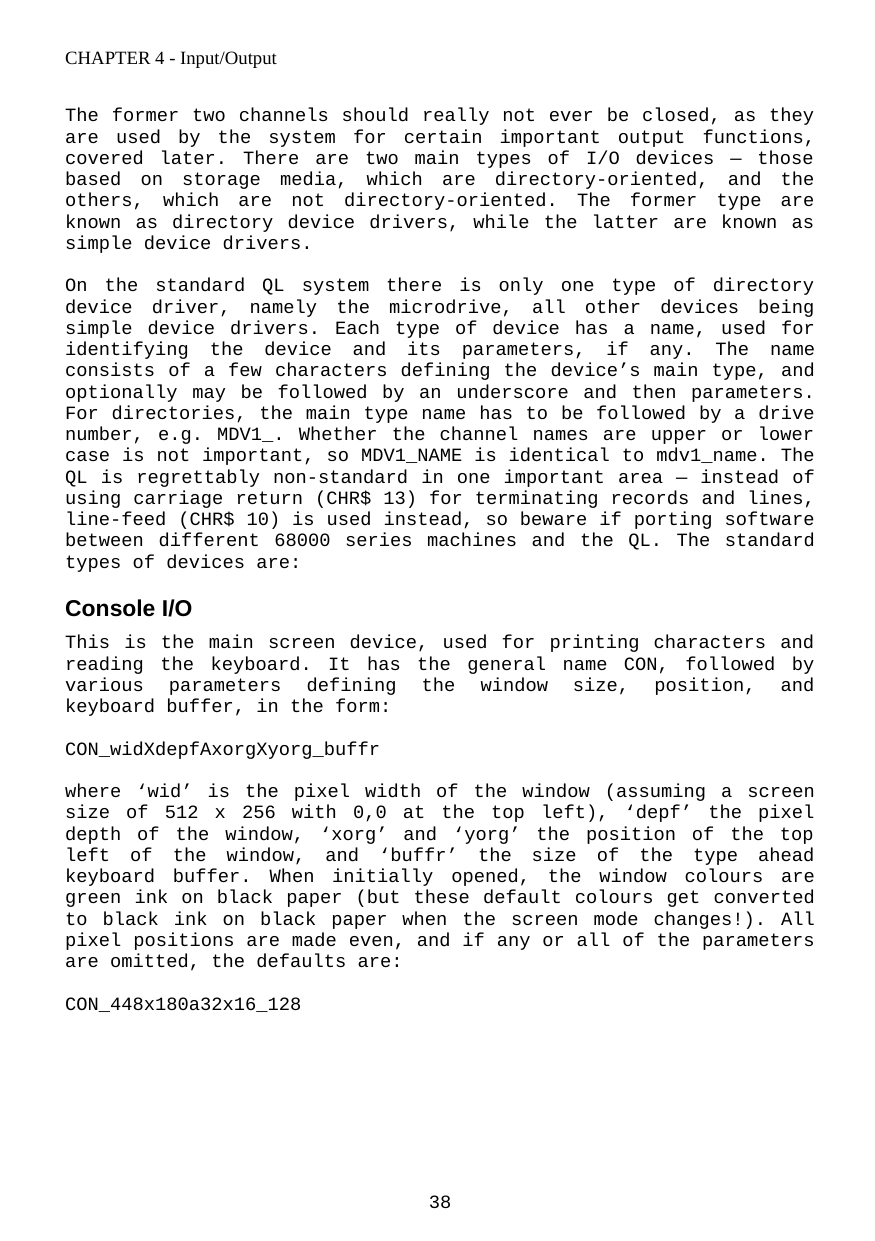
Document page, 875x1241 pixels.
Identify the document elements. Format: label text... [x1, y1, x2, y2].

text This is the main screen device, used for printing characters and reading the keyboard. It has the general name CON, followed by various parameters defining the window size, position, and keyboard buffer, in the form: [65, 633, 815, 718]
text The former two channels should really not ever be closed, as they are used by the system for certain important output functions, covered later. There are two main types of I/O devices — those based on storage media, which are directory-oriented, and the others, which are not directory-oriented. The former type are known as directory device drivers, while the latter are known as simple device drivers. [65, 106, 815, 255]
text On the standard QL system there is only one type of directory device driver, namely the microdrive, all other devices being simple device drivers. Each type of device has a name, used for identifying the device and its parameters, if any. The name consists of a few characters defining the device’s main type, and optionally may be followed by an underscore and then parameters. For directories, the main type name has to be followed by a drive number, e.g. MDV1_. Whether the channel names are upper or lower case is not important, so MDV1_NAME is identical to mdv1_name. The QL is regrettably non-standard in one important area — instead of using carriage return (CHR$ 13) for terminating records and lines, line-feed (CHR$ 10) is used instead, so beware if porting software between different 68000 series machines and the QL. The standard types of devices are: [65, 276, 815, 574]
text CON_widXdepfAxorgXyorg_buffr [65, 739, 815, 761]
text CON_448x180a32x16_128 [65, 994, 815, 1016]
subtitle Console I/O [65, 595, 815, 621]
text where ‘wid’ is the pixel width of the window (assuming a screen size of 512 x 256 with 0,0 at the top left), ‘depf’ the pixel depth of the window, ‘xorg’ and ‘yorg’ the position of the top left of the window, and ‘buffr’ the size of the type ahead keyboard buffer. When initially opened, the window colours are green ink on black paper (but these default colours get converted to black ink on black paper when the screen mode changes!). All pixel positions are made even, and if any or all of the parameters are omitted, the defaults are: [65, 782, 815, 973]
